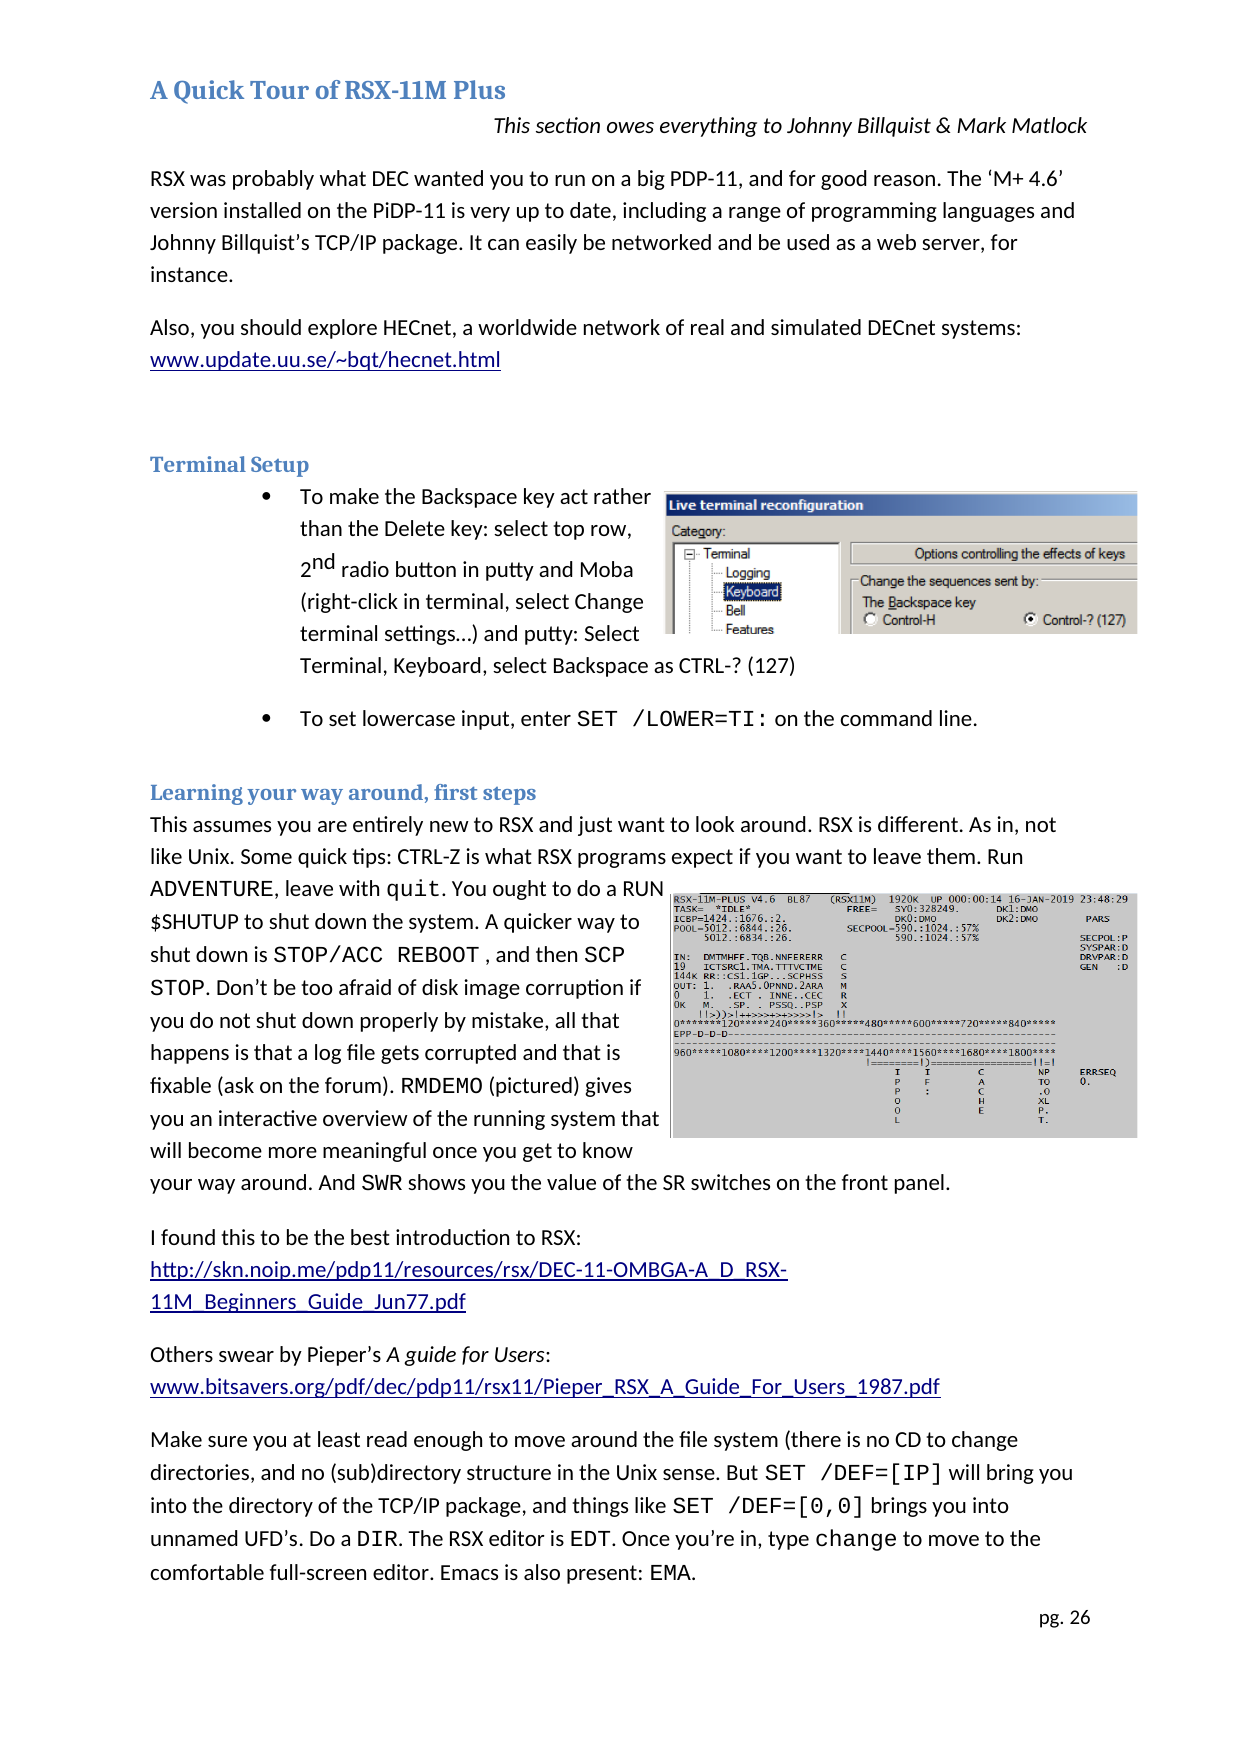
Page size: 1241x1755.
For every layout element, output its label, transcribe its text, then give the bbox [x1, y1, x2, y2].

text Make sure you at least read enough to move around the file system (there is no CD to change directories, and no (sub)directory structure in the Unix sense. But SET /DEF=[IP] will bring you into the directory of the TCP/IP package, and things like SET /DEF=[0,0] brings you into unnamed UFD’s. Do a DIR. The RSX editor is EDT. Once you’re in, type change to move to the comfortable full-screen editor. Emacs is also present: EMA. [150, 1425, 1090, 1587]
text This section owes everything to Johnny Billquist & Mark Matlock [150, 111, 1090, 139]
picture [670, 893, 1138, 1138]
text Also, you should explore HECnet, a worldwide network of real and simulated DECnet systems: www.update.uu.se/~bqt/hecnet.html [150, 313, 1090, 406]
text RSX was probably what DEC wanted you to run on a big PDP-11, and for good reason. The ‘M+ 4.6’ version installed on the PiDP-11 is very up to date, including a range of programming languages and Johnny Billquist’s TCP/IP package. It can easily be networked and be used as a web server, for instance. [150, 164, 1090, 288]
subtitle A Quick Tour of RSX-11M Plus [150, 75, 1090, 106]
list To make the Backspace key act rather than the Delete key: select top row, 2nd radio button in putty and Moba (right-click in terminal, select Change terminal settings…) and putty: Select Terminal, Keyboard, select Backspace as CTRL-? (127) [262, 482, 1090, 679]
picture [663, 491, 1138, 634]
text Terminal Setup [150, 452, 1090, 478]
text Learning your way around, first steps [150, 779, 1090, 806]
text Others swear by Pieper’s A guide for Users: www.bitsavers.org/pdf/dec/pdp11/rsx11/Pieper_RSX_A_Guide_For_Users_1987.pdf [150, 1340, 1090, 1400]
list To set lowercase input, enter SET /LOWER=TI: on the command line. [262, 704, 1090, 733]
text I found this to be the best introduction to RSX: http://skn.noip.me/pdp11/resources/rsx/DEC-11-OMBGA-A_D_RSX-11M_Beginners_Guide_Jun77.pdf [150, 1223, 1090, 1315]
text This assumes you are entirely new to RSX and just want to look around. RSX is different. As in, not like Unix. Some quick tips: CTRL-Z is what RSX programs expect if you want to leave them. Run ADVENTURE, leave with quit. You ought to do a RUN $SHUTUP to shut down the system. A quicker way to shut down is STOP/ACC REBOOT , and then SCP STOP. Don’t be too afraid of disk image corruption if you do not shut down properly by mistake, all that happens is that a log file gets corrupted and that is fixable (ask on the forum). RMDEMO (pictured) gives you an interactive overview of the running system that will become more meaningful once you get to know your way around. And SWR shows you the value of the SR switches on the front panel. [150, 810, 1090, 1198]
